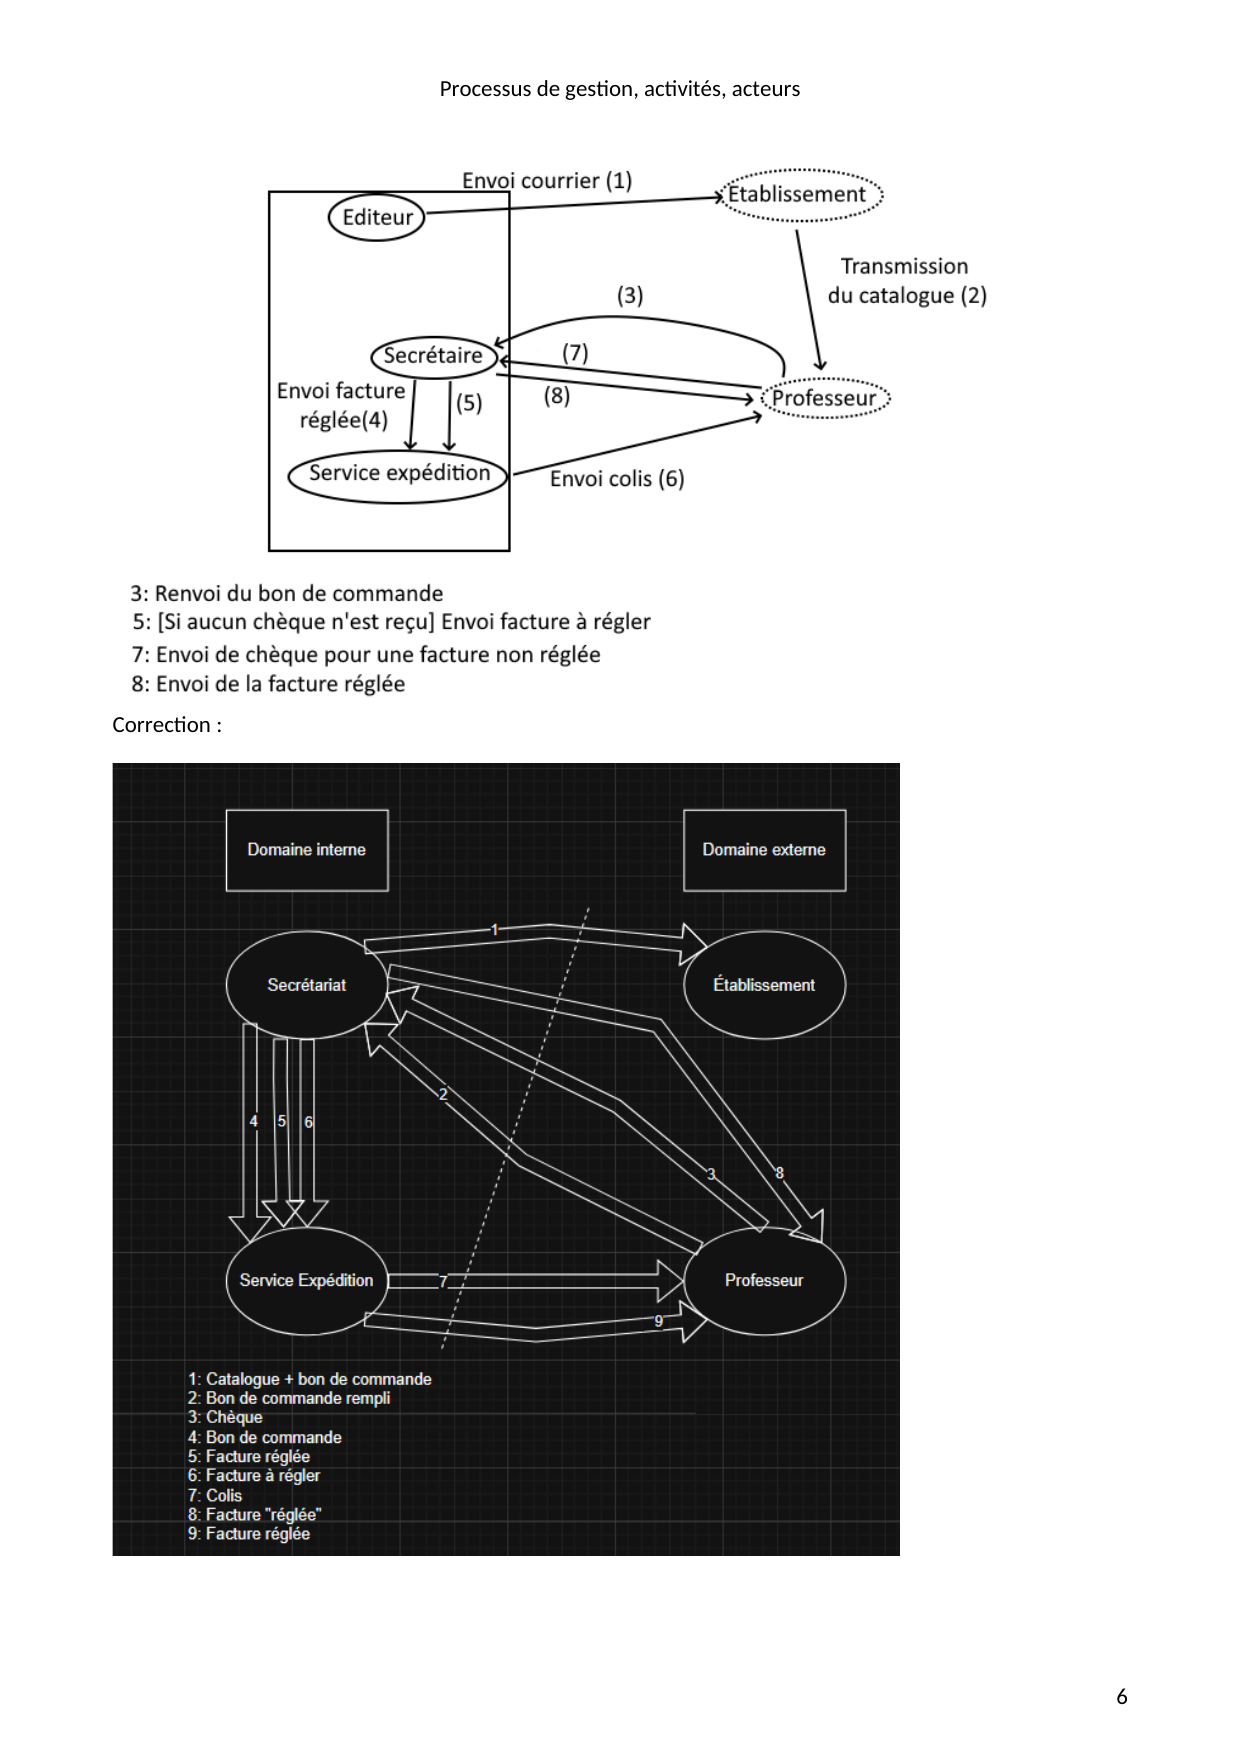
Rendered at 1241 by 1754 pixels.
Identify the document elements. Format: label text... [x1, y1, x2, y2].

text Correction : [112, 150, 1128, 738]
picture [112, 143, 1051, 711]
picture [112, 763, 900, 1556]
